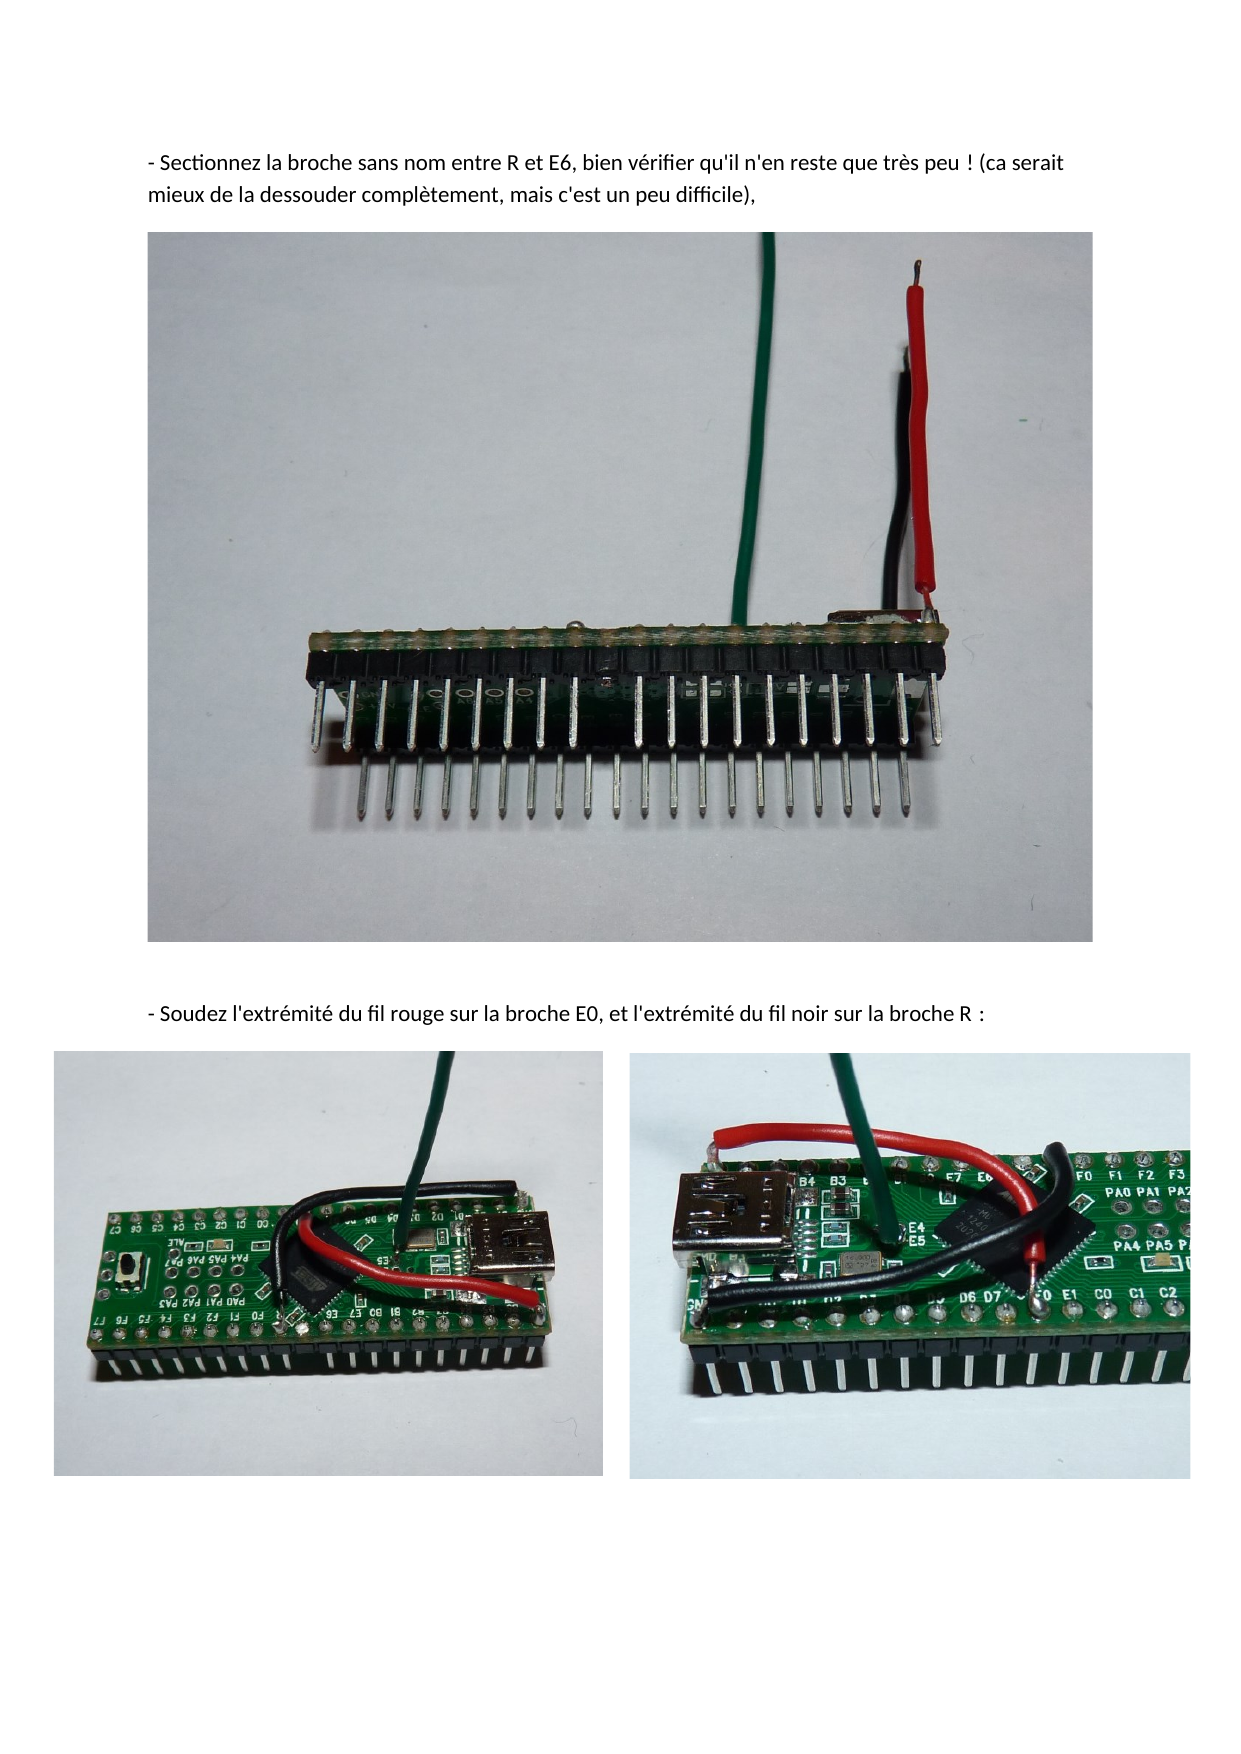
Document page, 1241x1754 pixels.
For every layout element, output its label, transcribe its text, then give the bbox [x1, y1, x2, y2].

picture [629, 1053, 1191, 1479]
text - Soudez l'extrémité du fil rouge sur la broche E0, et l'extrémité du fil noir sur la broche R : [148, 999, 1093, 1027]
text - Sectionnez la broche sans nom entre R et E6, bien vérifier qu'il n'en reste que très peu ! (ca serait mieux de la dessouder complètement, mais c'est un peu difficile), [148, 148, 1093, 208]
picture [53, 1051, 603, 1476]
picture [147, 232, 1093, 942]
